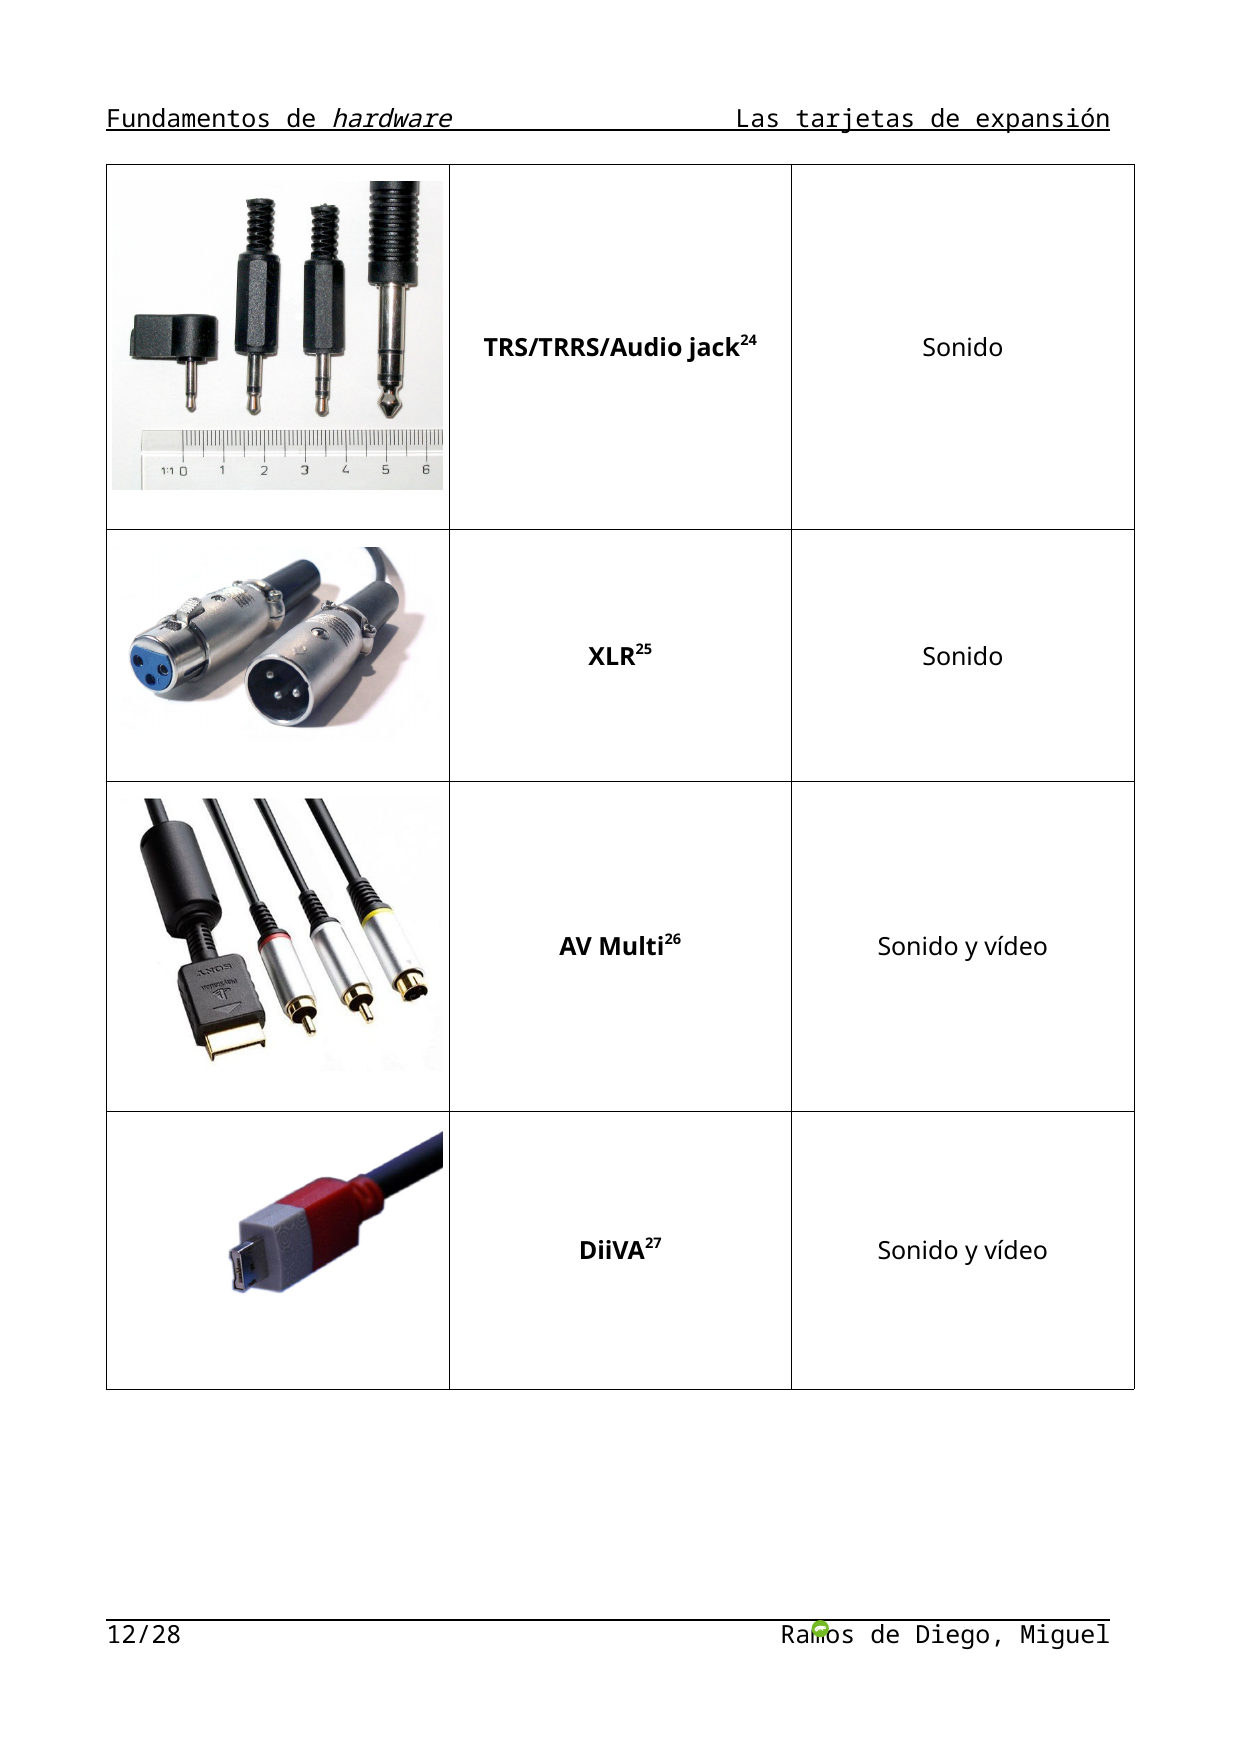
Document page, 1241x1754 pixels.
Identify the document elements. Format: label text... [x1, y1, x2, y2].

table_cell TRS/TRRS/Audio jack24 [450, 165, 791, 529]
table_cell XLR25 [450, 530, 791, 781]
picture [111, 547, 443, 742]
table_cell [107, 782, 449, 1111]
table_cell DiiVA27 [450, 1112, 791, 1389]
table_cell Sonido y vídeo [792, 1112, 1134, 1389]
table_cell Sonido y vídeo [792, 782, 1134, 1111]
table_cell [107, 530, 449, 781]
picture [111, 1128, 443, 1349]
table_cell Sonido [792, 530, 1134, 781]
table_cell AV Multi26 [450, 782, 791, 1111]
table_cell [107, 165, 449, 529]
table_cell [107, 1112, 449, 1389]
picture [111, 798, 443, 1071]
table_cell Sonido [792, 165, 1134, 529]
picture [111, 181, 443, 490]
